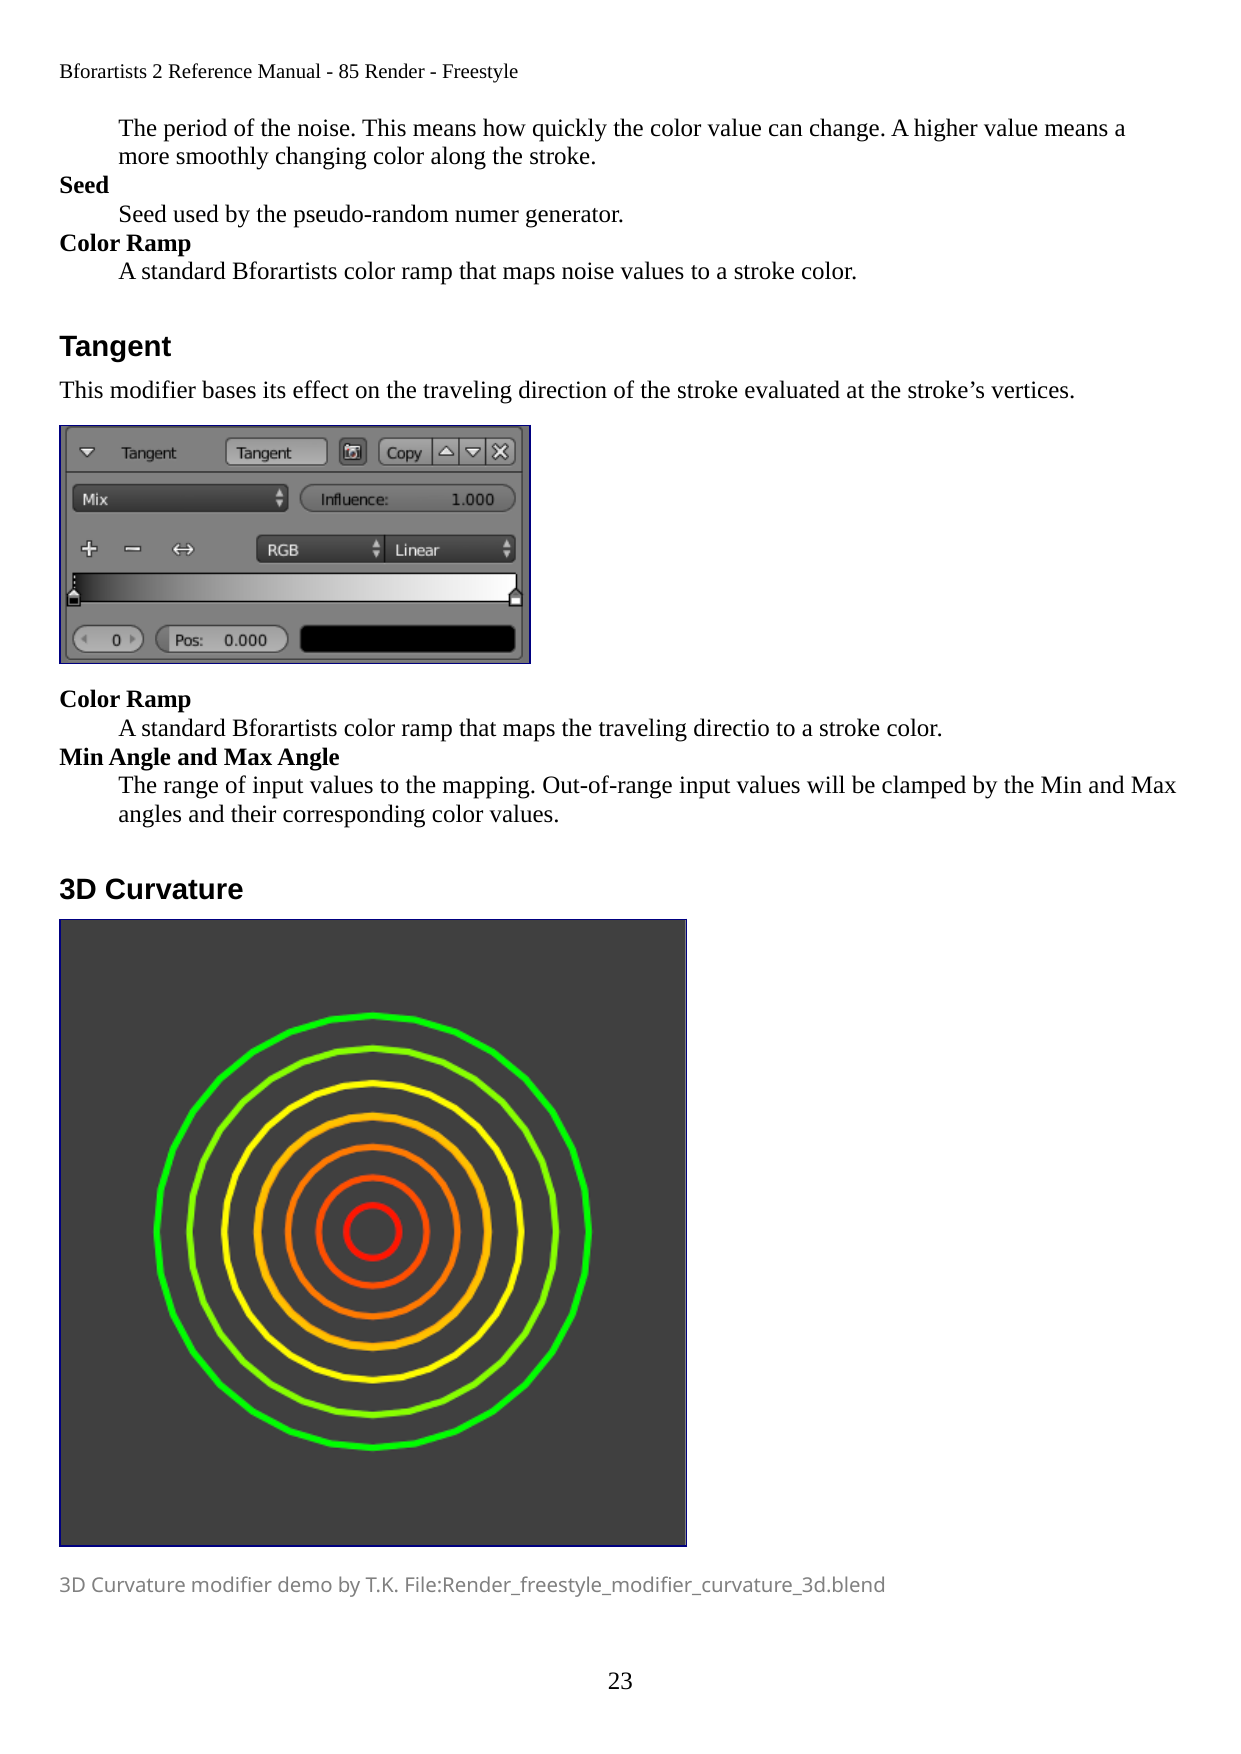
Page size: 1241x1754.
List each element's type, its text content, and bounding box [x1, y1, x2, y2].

list The range of input values to the mapping. Out-of-range input values will be clamped by the Min and Max angles and their corresponding color values. [118, 771, 1181, 828]
list A standard Bforartists color ramp that maps noise values to a stroke color. [118, 256, 1181, 285]
subtitle Color Ramp [59, 228, 1181, 256]
subtitle Tangent [59, 329, 1181, 363]
text 3D Curvature modifier demo by T.K. File:Render_freestyle_modifier_curvature_3d.blend [59, 1567, 1181, 1598]
picture [61, 426, 529, 663]
subtitle Min Angle and Max Angle [59, 742, 1181, 771]
text This modifier bases its effect on the traveling direction of the stroke evaluated at the stroke’s vertices. [59, 375, 1181, 404]
subtitle Seed [59, 170, 1181, 199]
list A standard Bforartists color ramp that maps the traveling directio to a stroke color. [118, 713, 1181, 742]
subtitle Color Ramp [59, 684, 1181, 713]
list The period of the noise. This means how quickly the color value can change. A higher value means a more smoothly changing color along the stroke. [118, 113, 1181, 170]
picture [61, 920, 686, 1545]
subtitle 3D Curvature [59, 872, 1181, 906]
list Seed used by the pseudo-random numer generator. [118, 199, 1181, 228]
